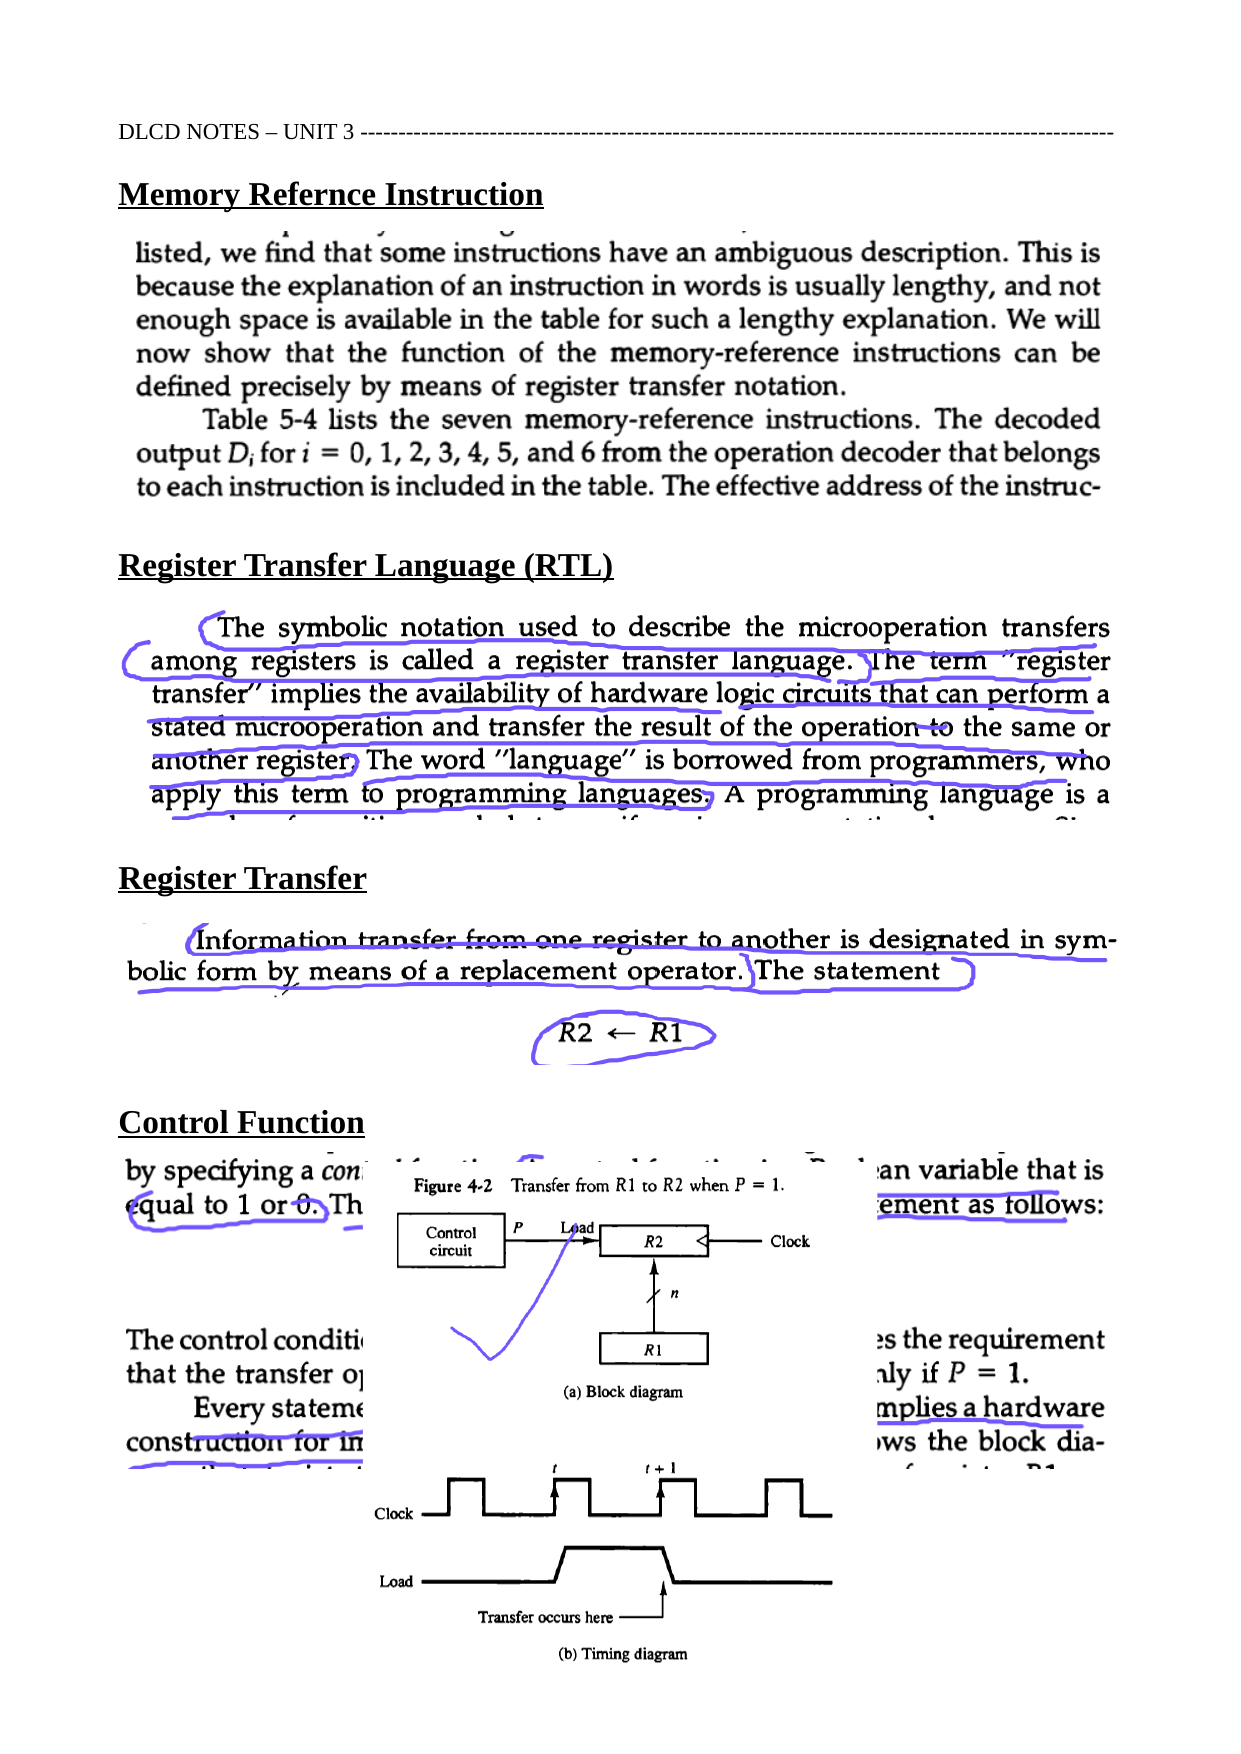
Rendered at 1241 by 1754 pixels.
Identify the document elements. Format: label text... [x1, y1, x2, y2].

text Register Transfer [118, 858, 1122, 896]
picture [118, 923, 1123, 1065]
picture [135, 231, 1105, 507]
text Register Transfer Language (RTL) [118, 545, 1122, 583]
picture [118, 608, 1123, 820]
text Memory Refernce Instruction [118, 174, 1122, 212]
text Control Function [118, 1103, 1122, 1141]
picture [118, 1152, 1123, 1671]
